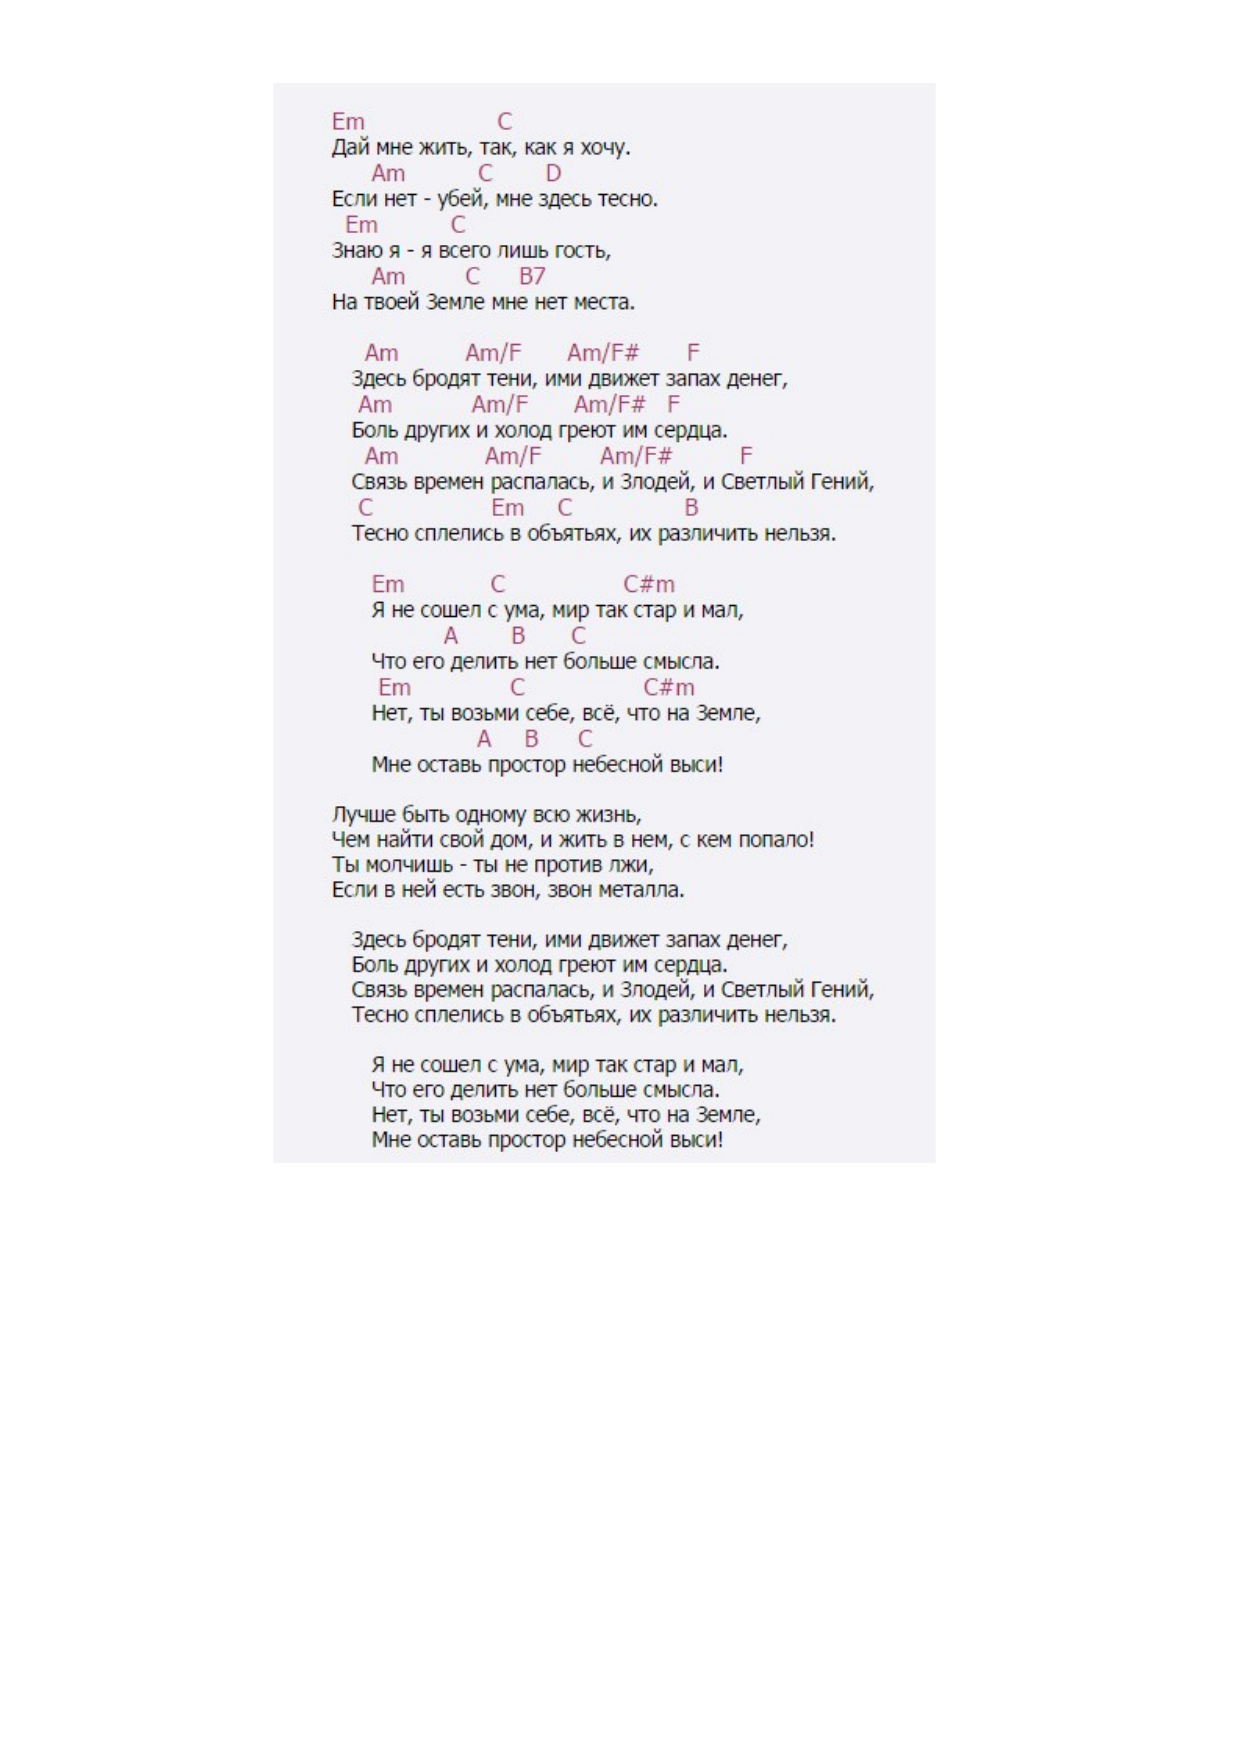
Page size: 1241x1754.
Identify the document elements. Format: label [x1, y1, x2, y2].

picture [273, 83, 936, 1163]
